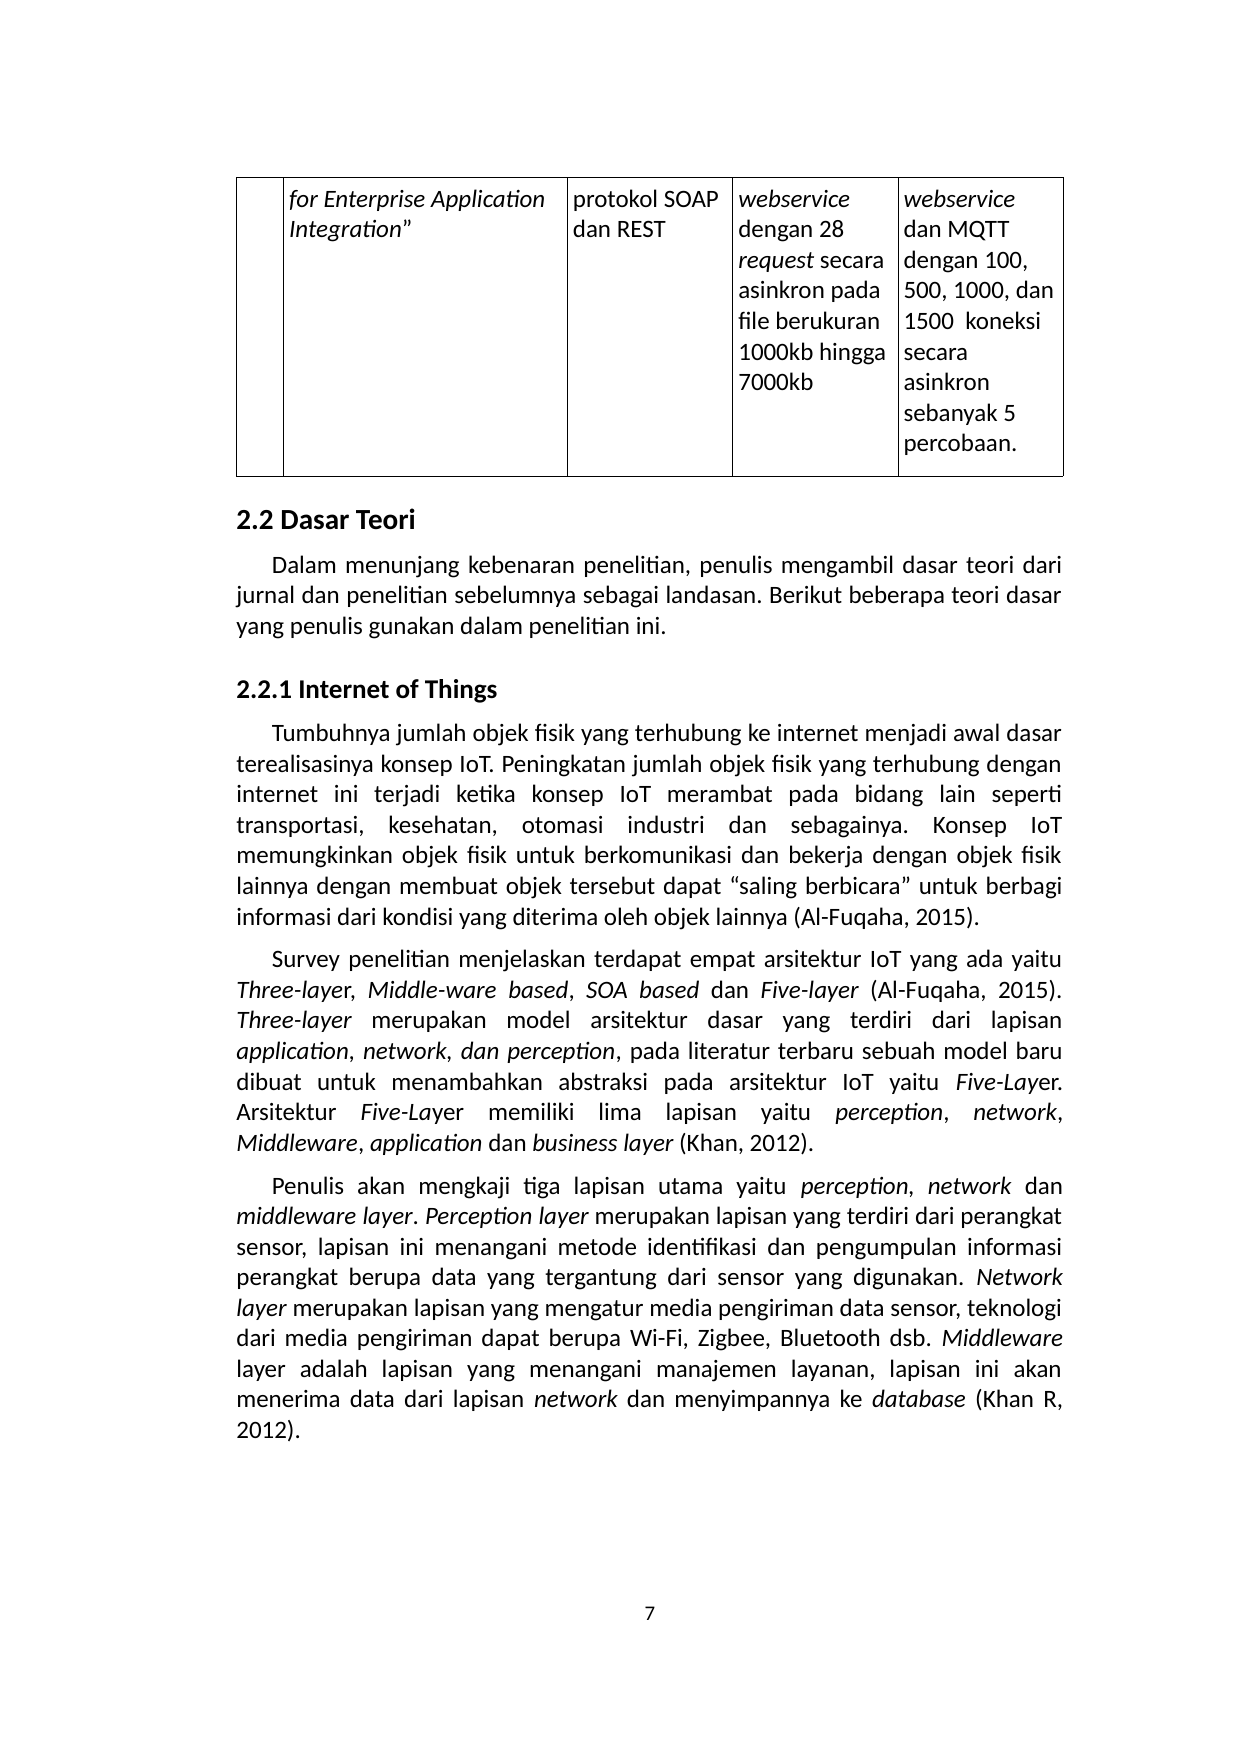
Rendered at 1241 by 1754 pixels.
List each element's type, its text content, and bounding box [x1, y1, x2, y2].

text Dalam menunjang kebenaran penelitian, penulis mengambil dasar teori dari jurnal dan penelitian sebelumnya sebagai landasan. Berikut beberapa teori dasar yang penulis gunakan dalam penelitian ini. [236, 549, 1063, 641]
text Survey penelitian menjelaskan terdapat empat arsitektur IoT yang ada yaitu Three-layer, Middle-ware based, SOA based dan Five-layer (Al-Fuqaha, 2015). Three-layer merupakan model arsitektur dasar yang terdiri dari lapisan application, network, dan perception, pada literatur terbaru sebuah model baru dibuat untuk menambahkan abstraksi pada arsitektur IoT yaitu Five-Layer. Arsitektur Five-Layer memiliki lima lapisan yaitu perception, network, Middleware, application dan business layer (Khan, 2012). [236, 944, 1063, 1157]
table_cell [237, 178, 283, 476]
subtitle Internet of Things [236, 672, 1063, 705]
table_cell protokol SOAP dan REST [568, 178, 732, 476]
text Tumbuhnya jumlah objek fisik yang terhubung ke internet menjadi awal dasar terealisasinya konsep IoT. Peningkatan jumlah objek fisik yang terhubung dengan internet ini terjadi ketika konsep IoT merambat pada bidang lain seperti transportasi, kesehatan, otomasi industri dan sebagainya. Konsep IoT memungkinkan objek fisik untuk berkomunikasi dan bekerja dengan objek fisik lainnya dengan membuat objek tersebut dapat “saling berbicara” untuk berbagi informasi dari kondisi yang diterima oleh objek lainnya (Al-Fuqaha, 2015). [236, 717, 1063, 931]
table_cell webservice dan MQTT dengan 100, 500, 1000, dan 1500 koneksi secara asinkron sebanyak 5 percobaan. [899, 178, 1063, 476]
subtitle Dasar Teori [236, 501, 1063, 537]
table_cell for Enterprise Application Integration” [284, 178, 567, 476]
table_cell webservice dengan 28 request secara asinkron pada file berukuran 1000kb hingga 7000kb [733, 178, 898, 476]
text Penulis akan mengkaji tiga lapisan utama yaitu perception, network dan middleware layer. Perception layer merupakan lapisan yang terdiri dari perangkat sensor, lapisan ini menangani metode identifikasi dan pengumpulan informasi perangkat berupa data yang tergantung dari sensor yang digunakan. Network layer merupakan lapisan yang mengatur media pengiriman data sensor, teknologi dari media pengiriman dapat berupa Wi-Fi, Zigbee, Bluetooth dsb. Middleware layer adalah lapisan yang menangani manajemen layanan, lapisan ini akan menerima data dari lapisan network dan menyimpannya ke database (Khan R, 2012). [236, 1170, 1063, 1444]
